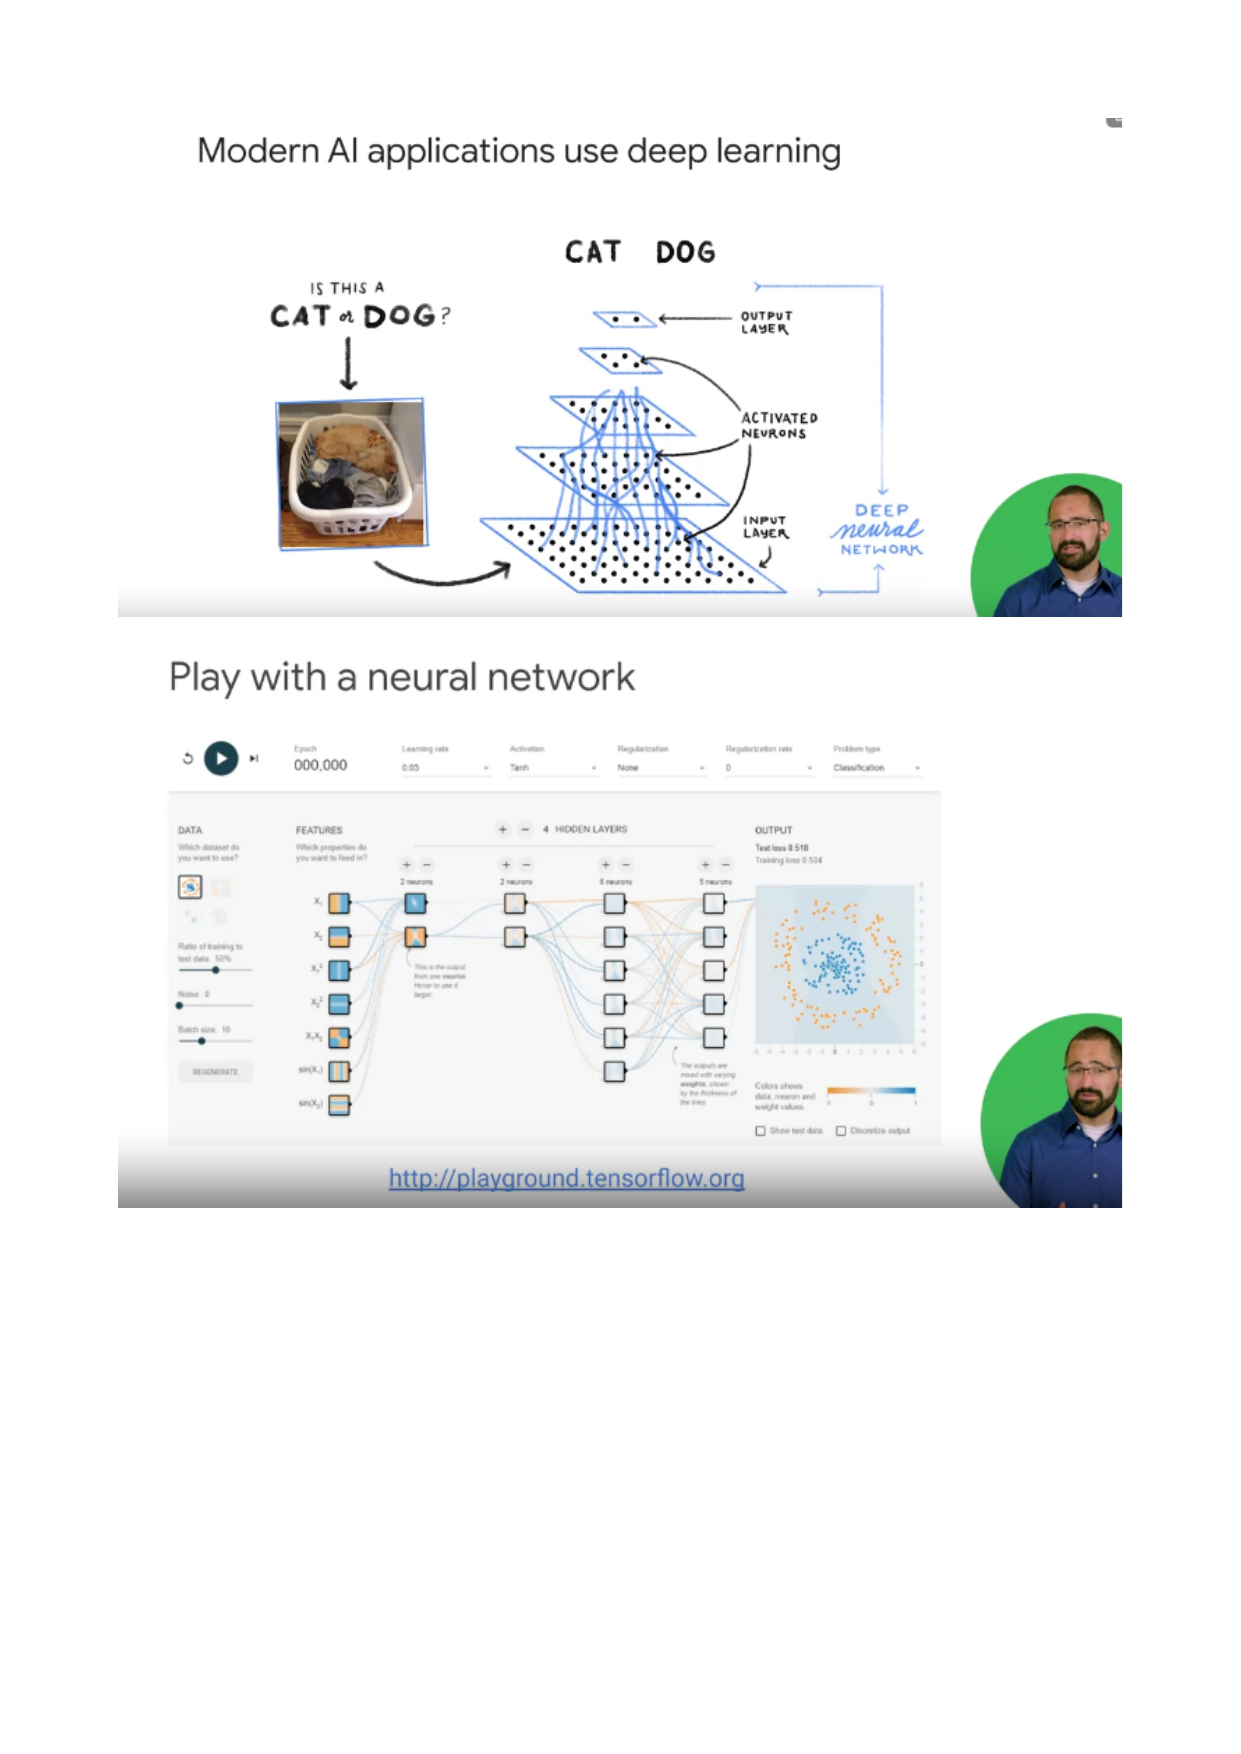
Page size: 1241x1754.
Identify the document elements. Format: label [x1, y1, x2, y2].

picture [118, 645, 1123, 1208]
picture [118, 118, 1123, 617]
